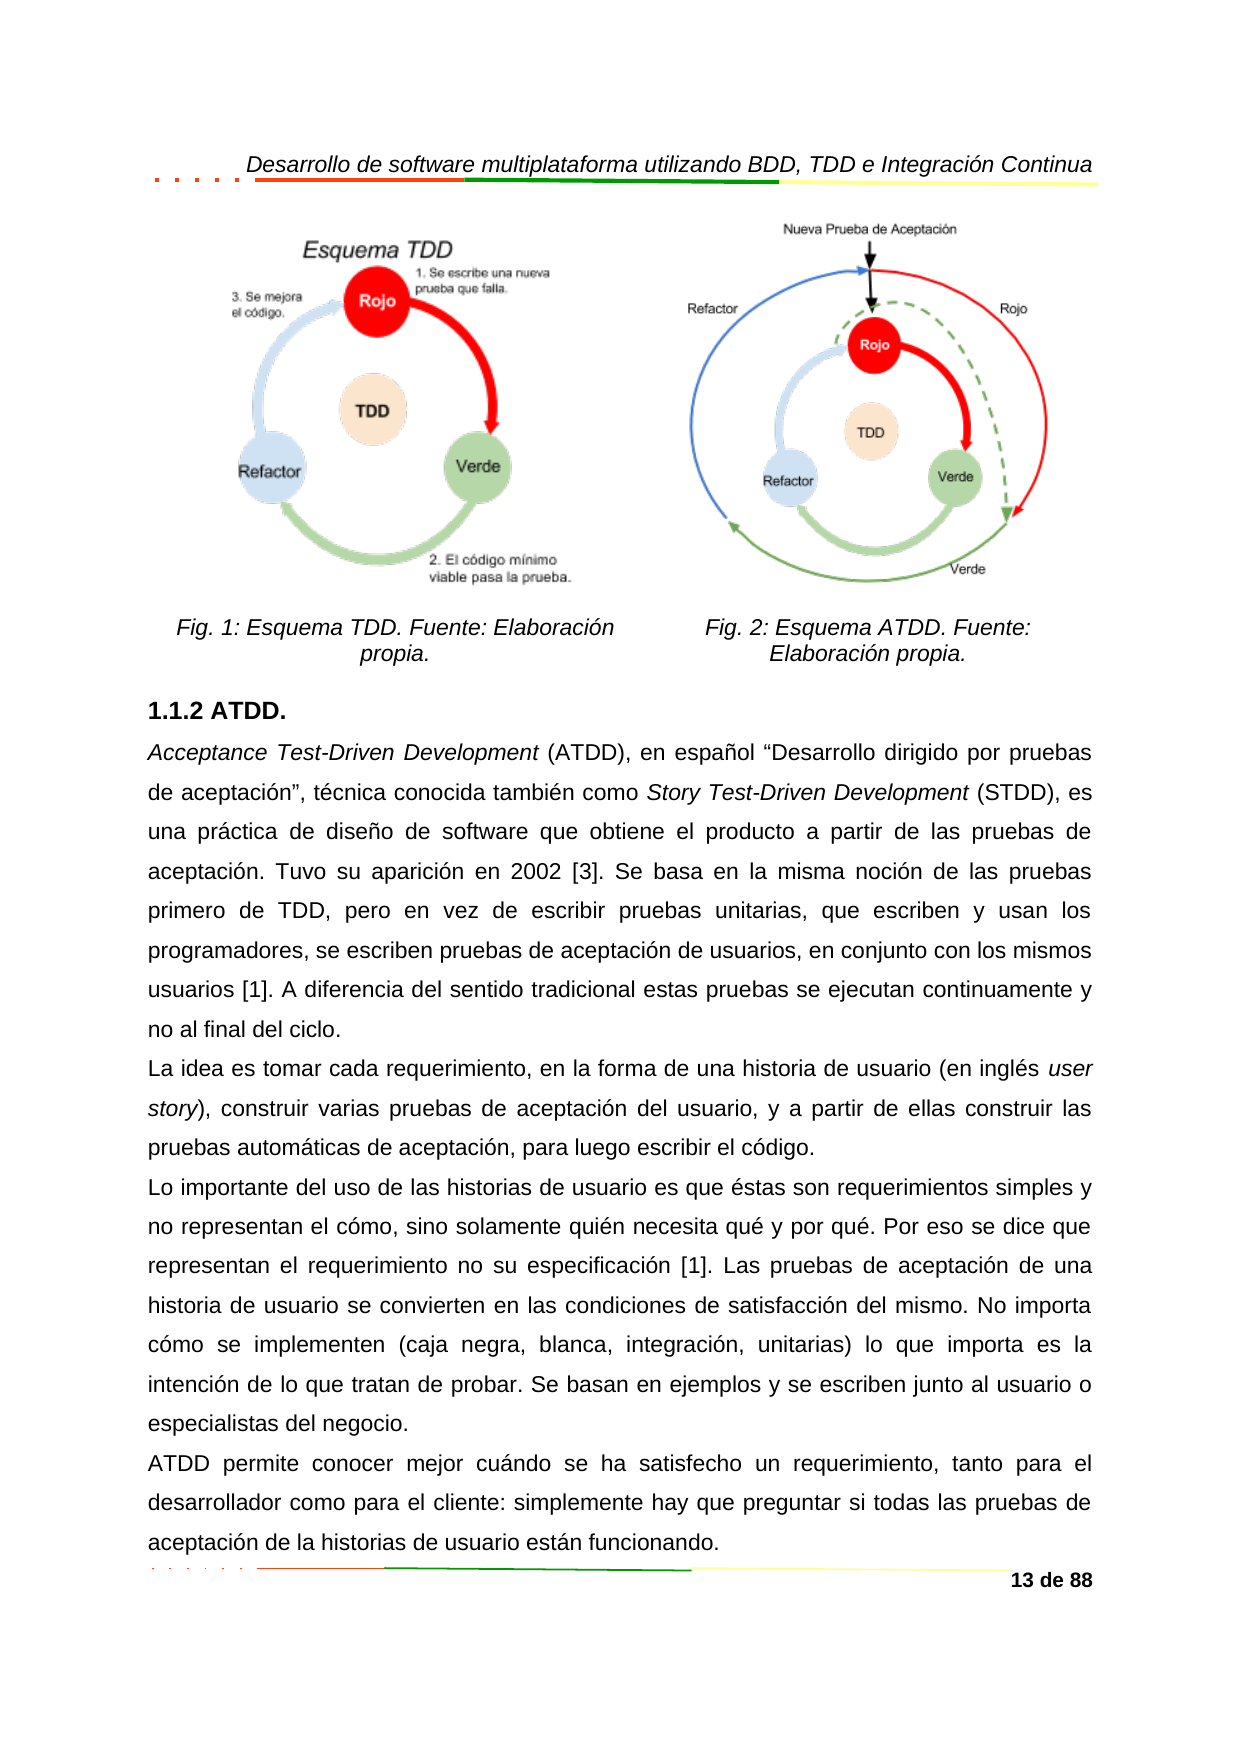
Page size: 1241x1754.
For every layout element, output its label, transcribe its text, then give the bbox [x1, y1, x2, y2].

picture [686, 222, 1050, 583]
table_header [643, 217, 1093, 595]
text Acceptance Test-Driven Development (ATDD), en español “Desarrollo dirigido por pruebas de aceptación”, técnica conocida también como Story Test-Driven Development (STDD), es una práctica de diseño de software que obtiene el producto a partir de las pruebas de aceptación. Tuvo su aparición en 2002 [3]. Se basa en la misma noción de las pruebas primero de TDD, pero en vez de escribir pruebas unitarias, que escriben y usan los programadores, se escriben pruebas de aceptación de usuarios, en conjunto con los mismos usuarios [1]. A diferencia del sentido tradicional estas pruebas se ejecutan continuamente y no al final del ciclo. [148, 739, 1093, 1042]
text 1.1.2 ATDD. [148, 696, 1093, 725]
text La idea es tomar cada requerimiento, en la forma de una historia de usuario (en inglés user story), construir varias pruebas de aceptación del usuario, y a partir de ellas construir las pruebas automáticas de aceptación, para luego escribir el código. [148, 1055, 1093, 1160]
picture [217, 222, 573, 590]
table_header [148, 217, 643, 595]
table_cell Fig. 1: Esquema TDD. Fuente: Elaboración propia. [148, 595, 643, 684]
text ATDD permite conocer mejor cuándo se ha satisfecho un requerimiento, tanto para el desarrollador como para el cliente: simplemente hay que preguntar si todas las pruebas de aceptación de la historias de usuario están funcionando. [148, 1450, 1093, 1555]
table_cell Fig. 2: Esquema ATDD. Fuente: Elaboración propia. [643, 595, 1093, 684]
text Lo importante del uso de las historias de usuario es que éstas son requerimientos simples y no representan el cómo, sino solamente quién necesita qué y por qué. Por eso se dice que representan el requerimiento no su especificación [1]. Las pruebas de aceptación de una historia de usuario se convierten en las condiciones de satisfacción del mismo. No importa cómo se implementen (caja negra, blanca, integración, unitarias) lo que importa es la intención de lo que tratan de probar. Se basan en ejemplos y se escriben junto al usuario o especialistas del negocio. [148, 1173, 1093, 1437]
